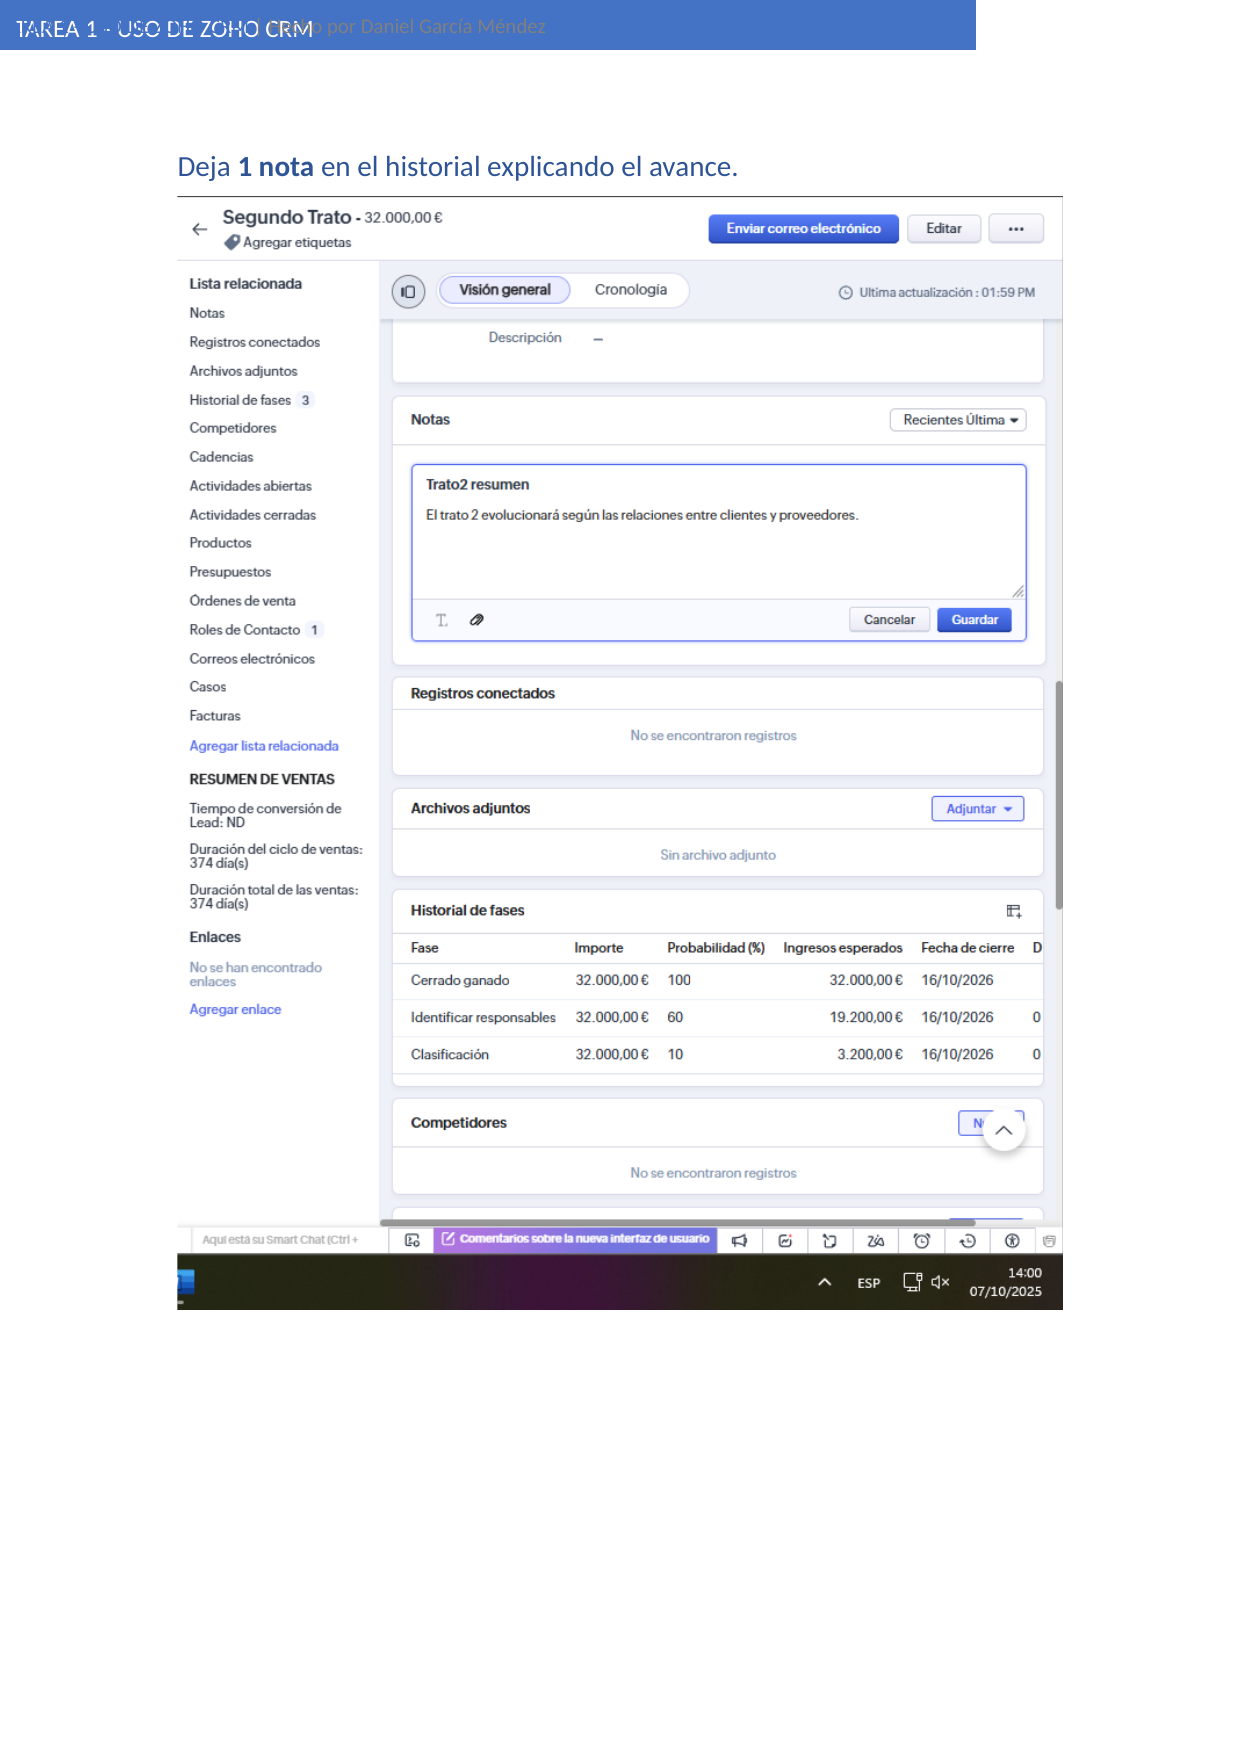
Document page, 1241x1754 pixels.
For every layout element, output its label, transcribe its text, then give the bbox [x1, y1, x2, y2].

subtitle Deja 1 nota en el historial explicando el avance. [177, 148, 1063, 183]
